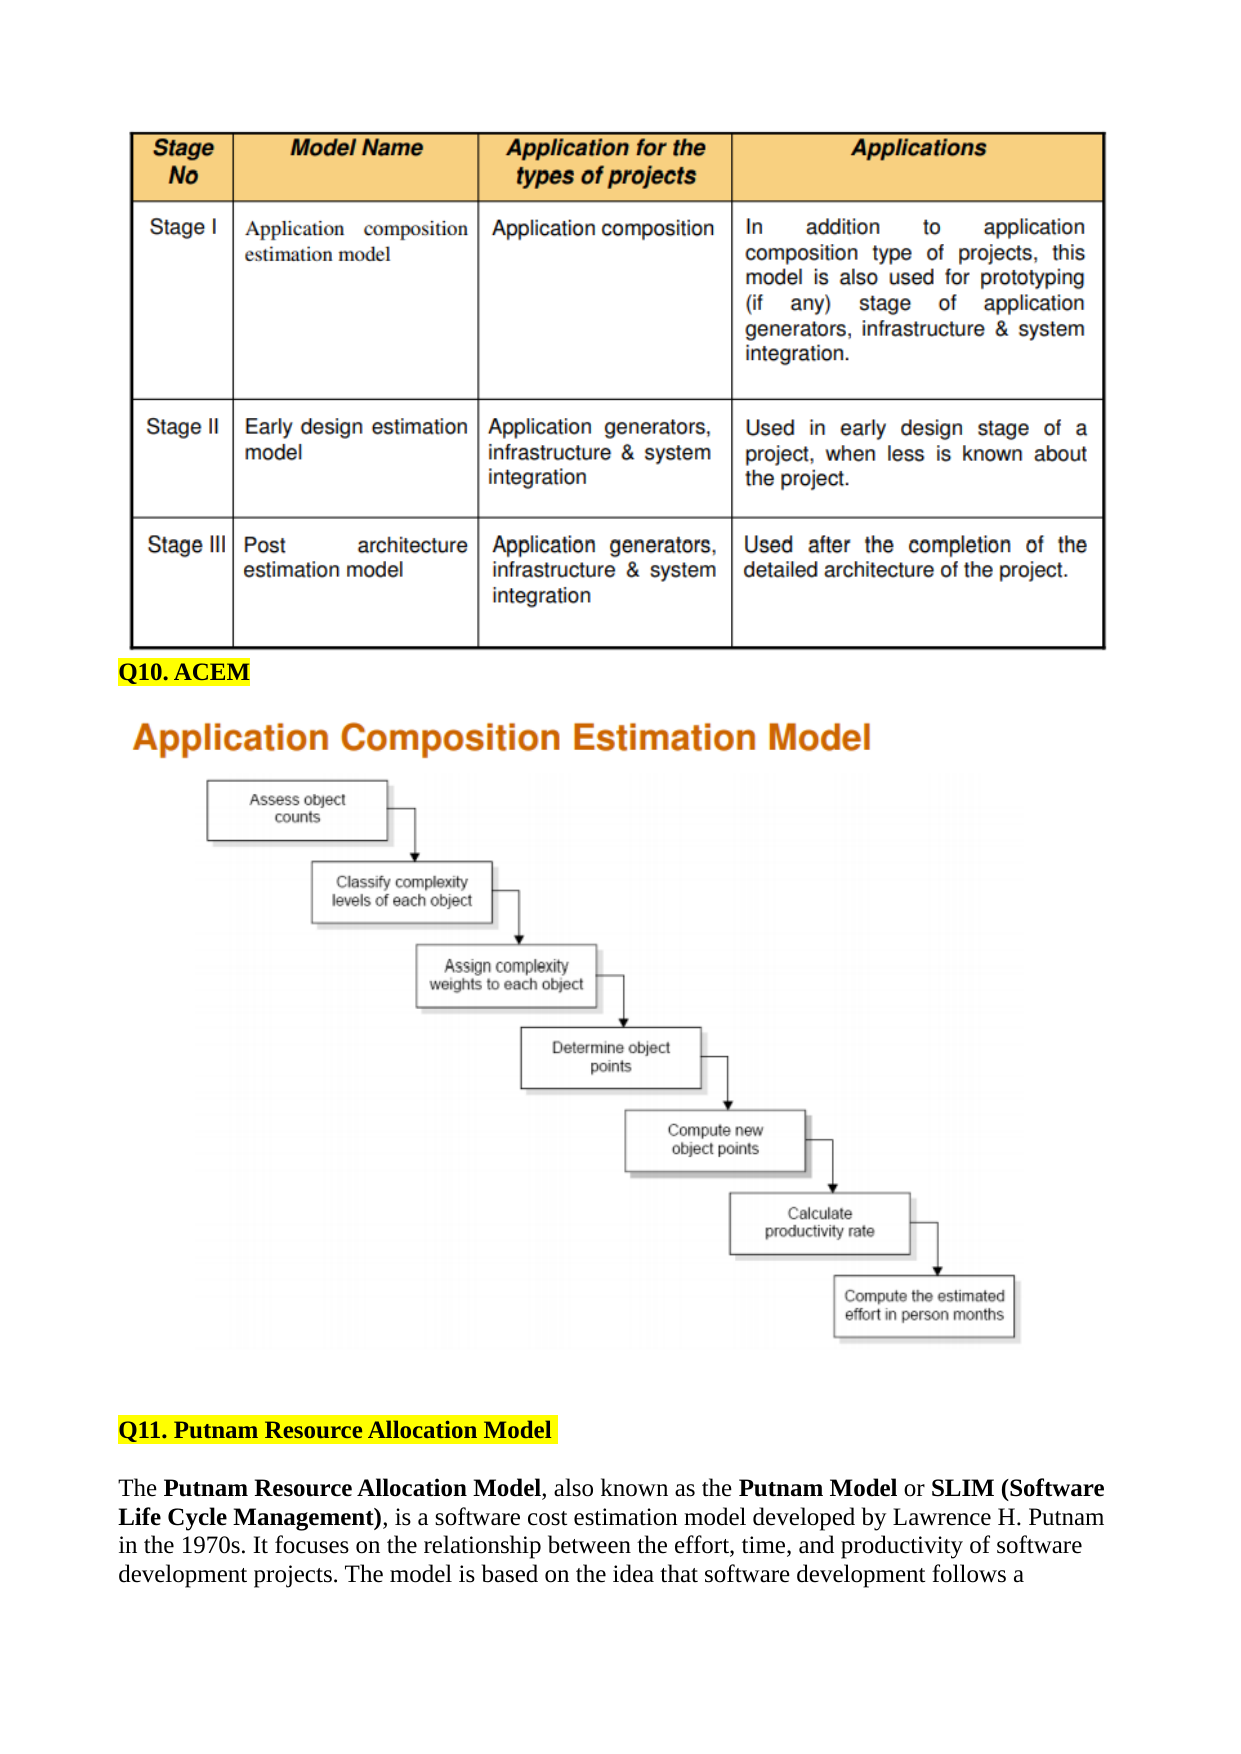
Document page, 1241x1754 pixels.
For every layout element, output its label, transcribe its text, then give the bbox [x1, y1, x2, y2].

text Q11. Putnam Resource Allocation Model [118, 1415, 1122, 1444]
text Q10. ACEM [118, 658, 1122, 686]
picture [118, 118, 1123, 658]
text The Putnam Resource Allocation Model, also known as the Putnam Model or SLIM (Software Life Cycle Management), is a software cost estimation model developed by Lawrence H. Putnam in the 1970s. It focuses on the relationship between the effort, time, and productivity of software development projects. The model is based on the idea that software development follows a [118, 1473, 1122, 1588]
picture [118, 715, 1123, 1358]
